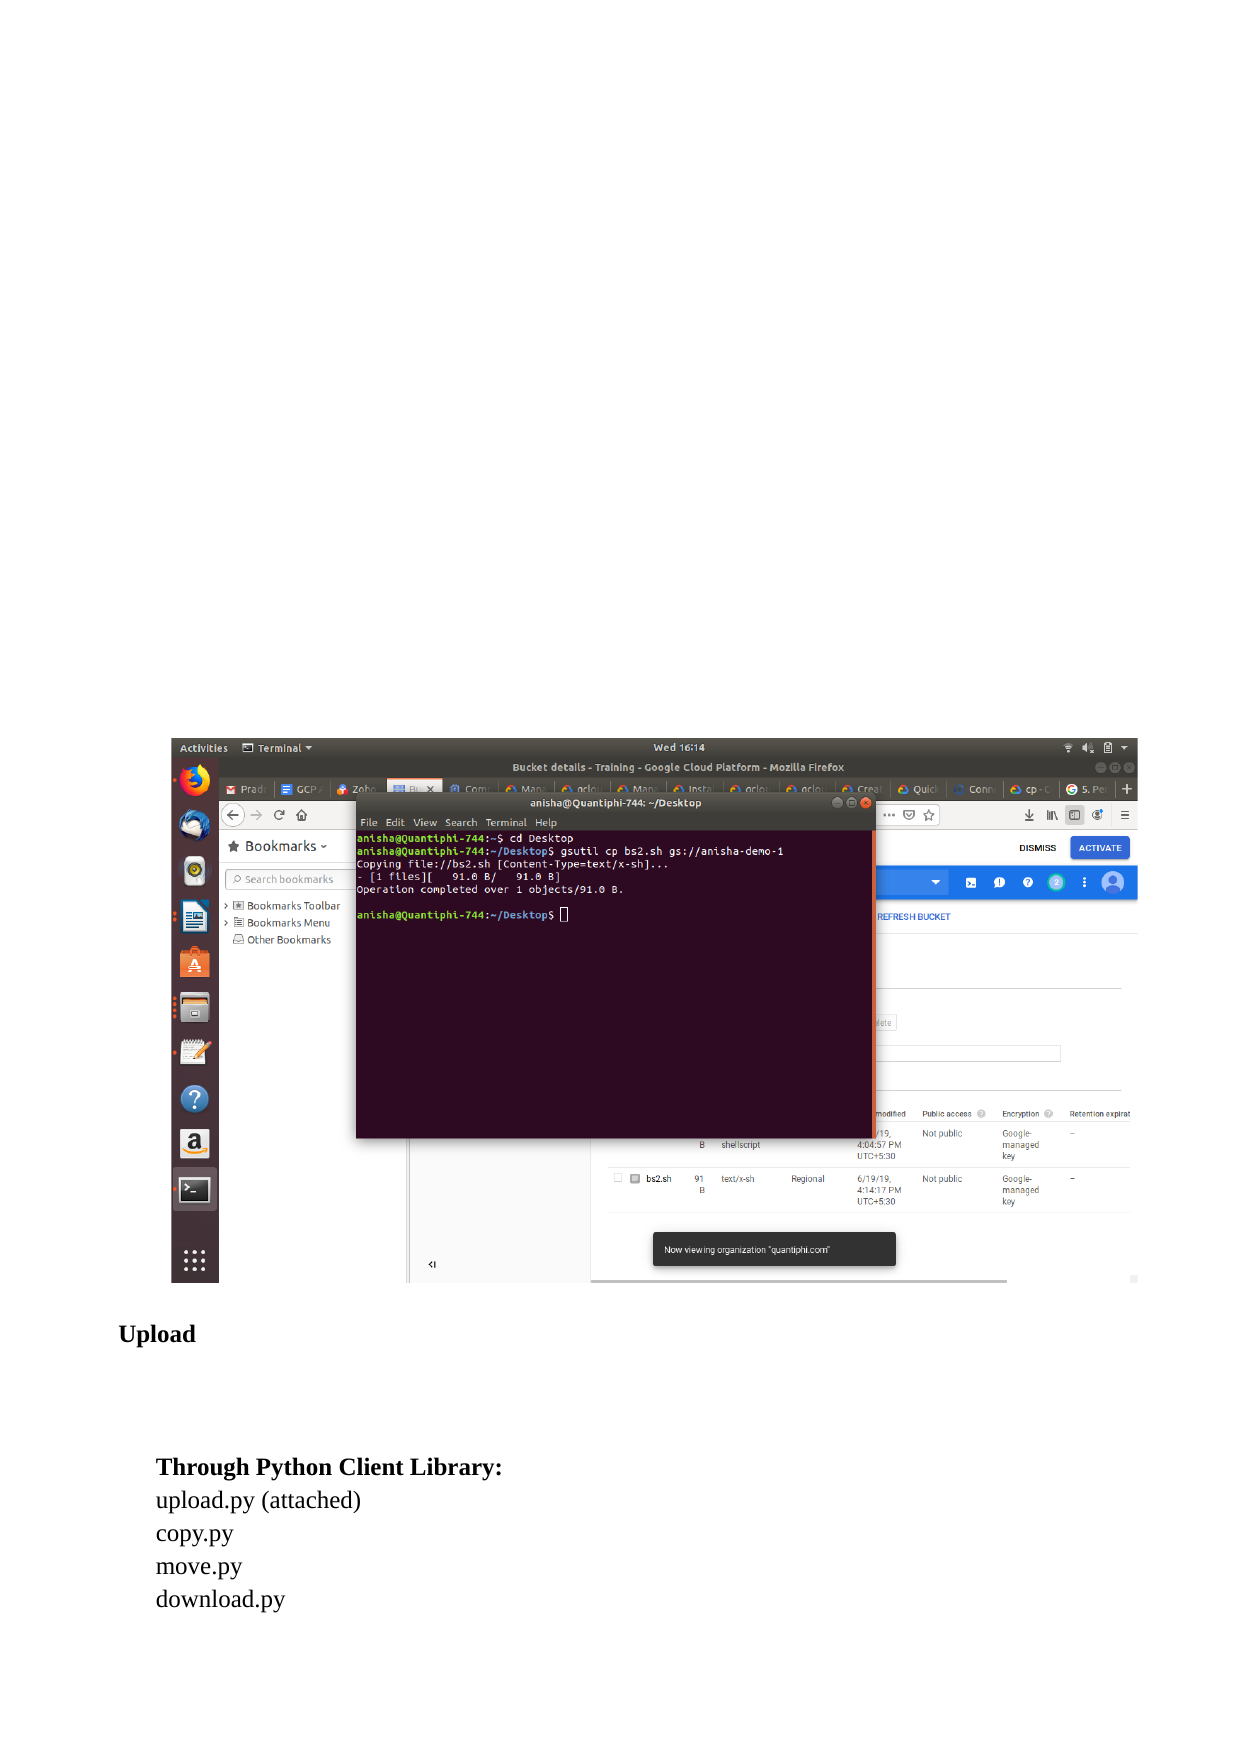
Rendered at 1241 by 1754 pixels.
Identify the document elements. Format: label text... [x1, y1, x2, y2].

picture [171, 738, 1138, 1283]
text move.py [156, 1551, 1122, 1579]
text Through Python Client Library: [156, 1452, 1122, 1480]
text copy.py [156, 1518, 1122, 1546]
text download.py [156, 1584, 1122, 1612]
text upload.py (attached) [156, 1485, 1122, 1513]
text Upload [118, 1319, 1122, 1348]
